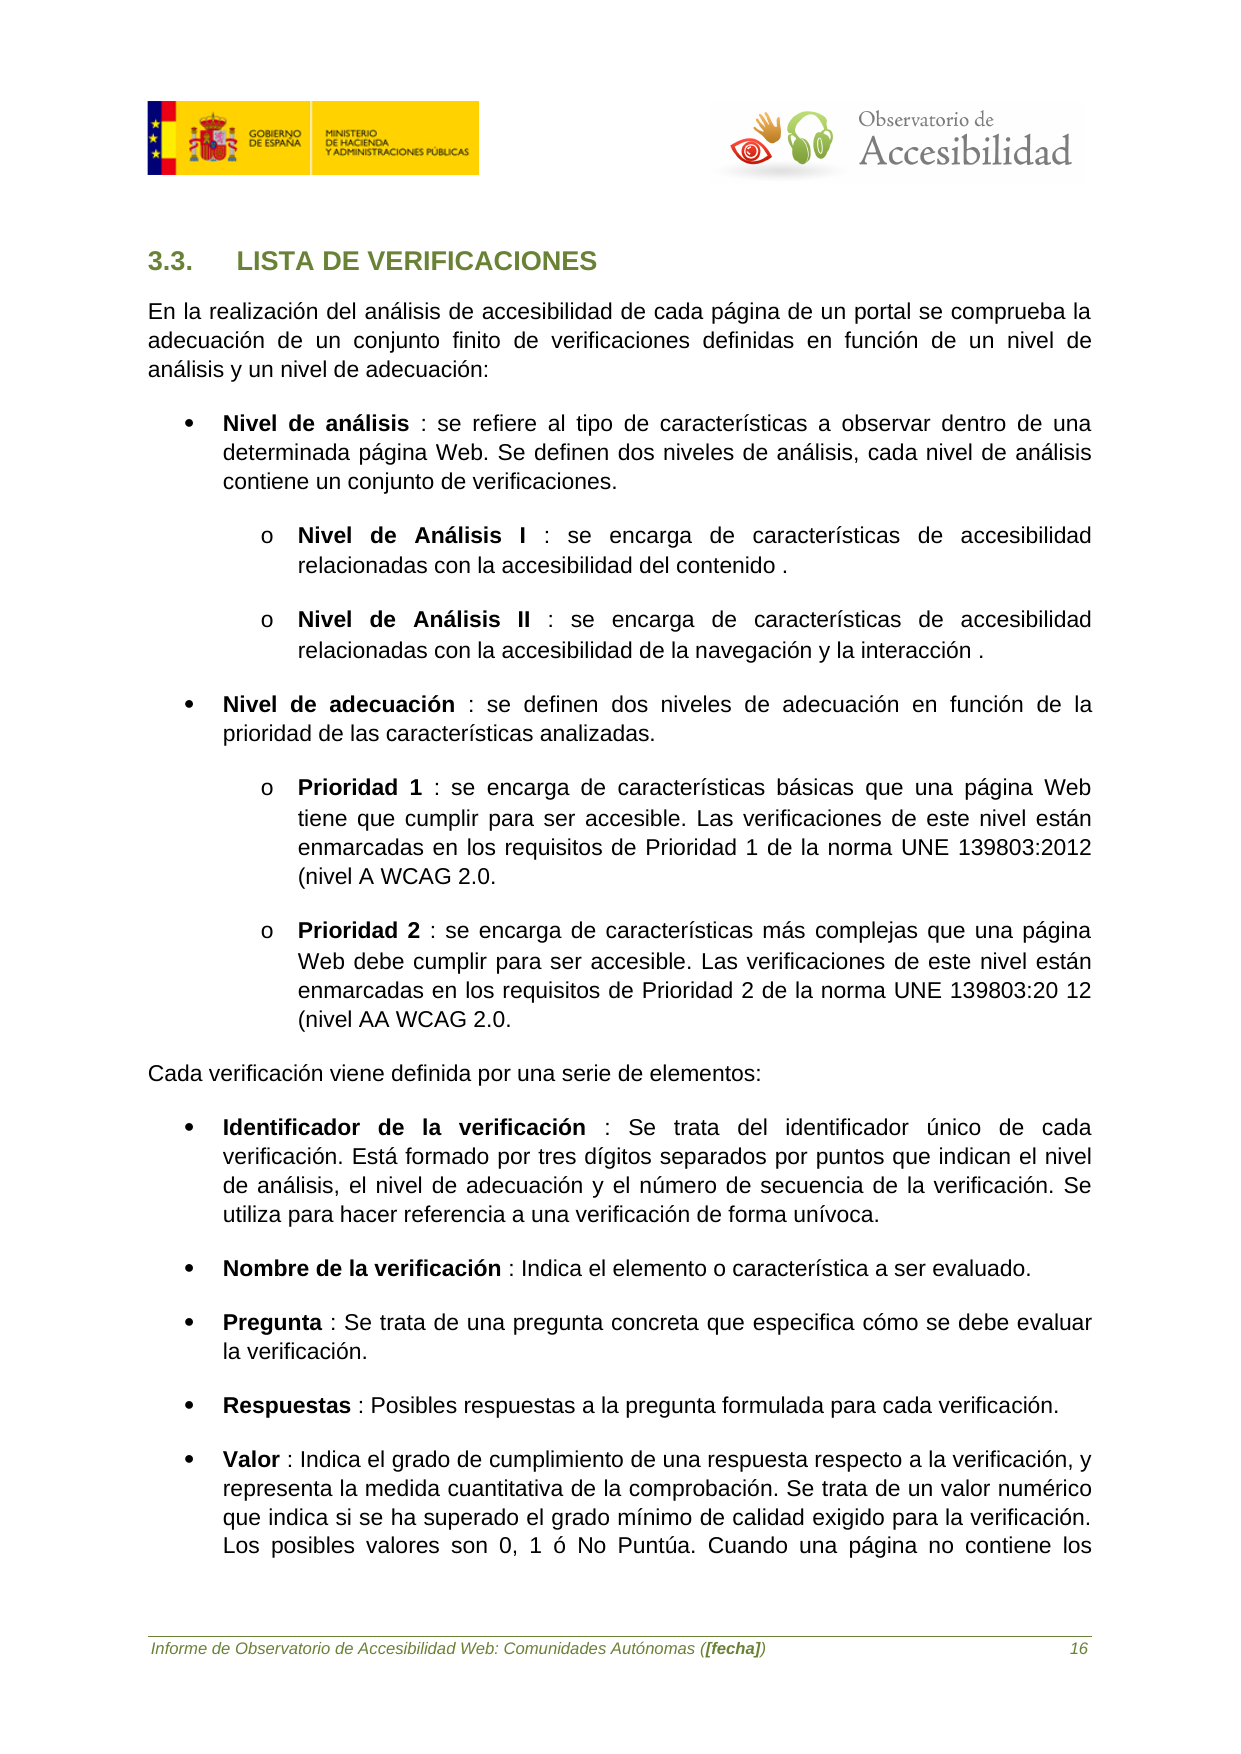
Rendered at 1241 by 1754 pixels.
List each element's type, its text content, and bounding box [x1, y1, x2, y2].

list Respuestas : Posibles respuestas a la pregunta formulada para cada verificación. [185, 1392, 1092, 1418]
text En la realización del análisis de accesibilidad de cada página de un portal se comprueba la adecuación de un conjunto finito de verificaciones definidas en función de un nivel de análisis y un nivel de adecuación: [148, 298, 1092, 382]
list Nivel de análisis : se refiere al tipo de características a observar dentro de una determinada página Web. Se definen dos niveles de análisis, cada nivel de análisis contiene un conjunto de verificaciones. [185, 410, 1092, 494]
picture [710, 102, 1086, 185]
list Nivel de Análisis I : se encarga de características de accesibilidad relacionadas con la accesibilidad del contenido . [260, 522, 1092, 579]
text Cada verificación viene definida por una serie de elementos: [148, 1060, 1092, 1086]
list Prioridad 1 : se encarga de características básicas que una página Web tiene que cumplir para ser accesible. Las verificaciones de este nivel están enmarcadas en los requisitos de Prioridad 1 de la norma UNE 139803:2012 (nivel A WCAG 2.0. [260, 774, 1092, 889]
list Pregunta : Se trata de una pregunta concreta que especifica cómo se debe evaluar la verificación. [185, 1309, 1092, 1364]
list Valor : Indica el grado de cumplimiento de una respuesta respecto a la verificación, y representa la medida cuantitativa de la comprobación. Se trata de un valor numérico que indica si se ha superado el grado mínimo de calidad exigido para la verificación. Los posibles valores son 0, 1 ó No Puntúa. Cuando una página no contiene los [185, 1446, 1092, 1559]
subtitle Lista de verificaciones [148, 245, 1092, 276]
list Nivel de Análisis II : se encarga de características de accesibilidad relacionadas con la accesibilidad de la navegación y la interacción . [260, 606, 1092, 664]
list Identificador de la verificación : Se trata del identificador único de cada verificación. Está formado por tres dígitos separados por puntos que indican el nivel de análisis, el nivel de adecuación y el número de secuencia de la verificación. Se utiliza para hacer referencia a una verificación de forma unívoca. [185, 1114, 1092, 1227]
list Nombre de la verificación : Indica el elemento o característica a ser evaluado. [185, 1255, 1092, 1281]
list Nivel de adecuación : se definen dos niveles de adecuación en función de la prioridad de las características analizadas. [185, 691, 1092, 747]
picture [147, 101, 479, 175]
list Prioridad 2 : se encarga de características más complejas que una página Web debe cumplir para ser accesible. Las verificaciones de este nivel están enmarcadas en los requisitos de Prioridad 2 de la norma UNE 139803:20 12 (nivel AA WCAG 2.0. [260, 917, 1092, 1032]
